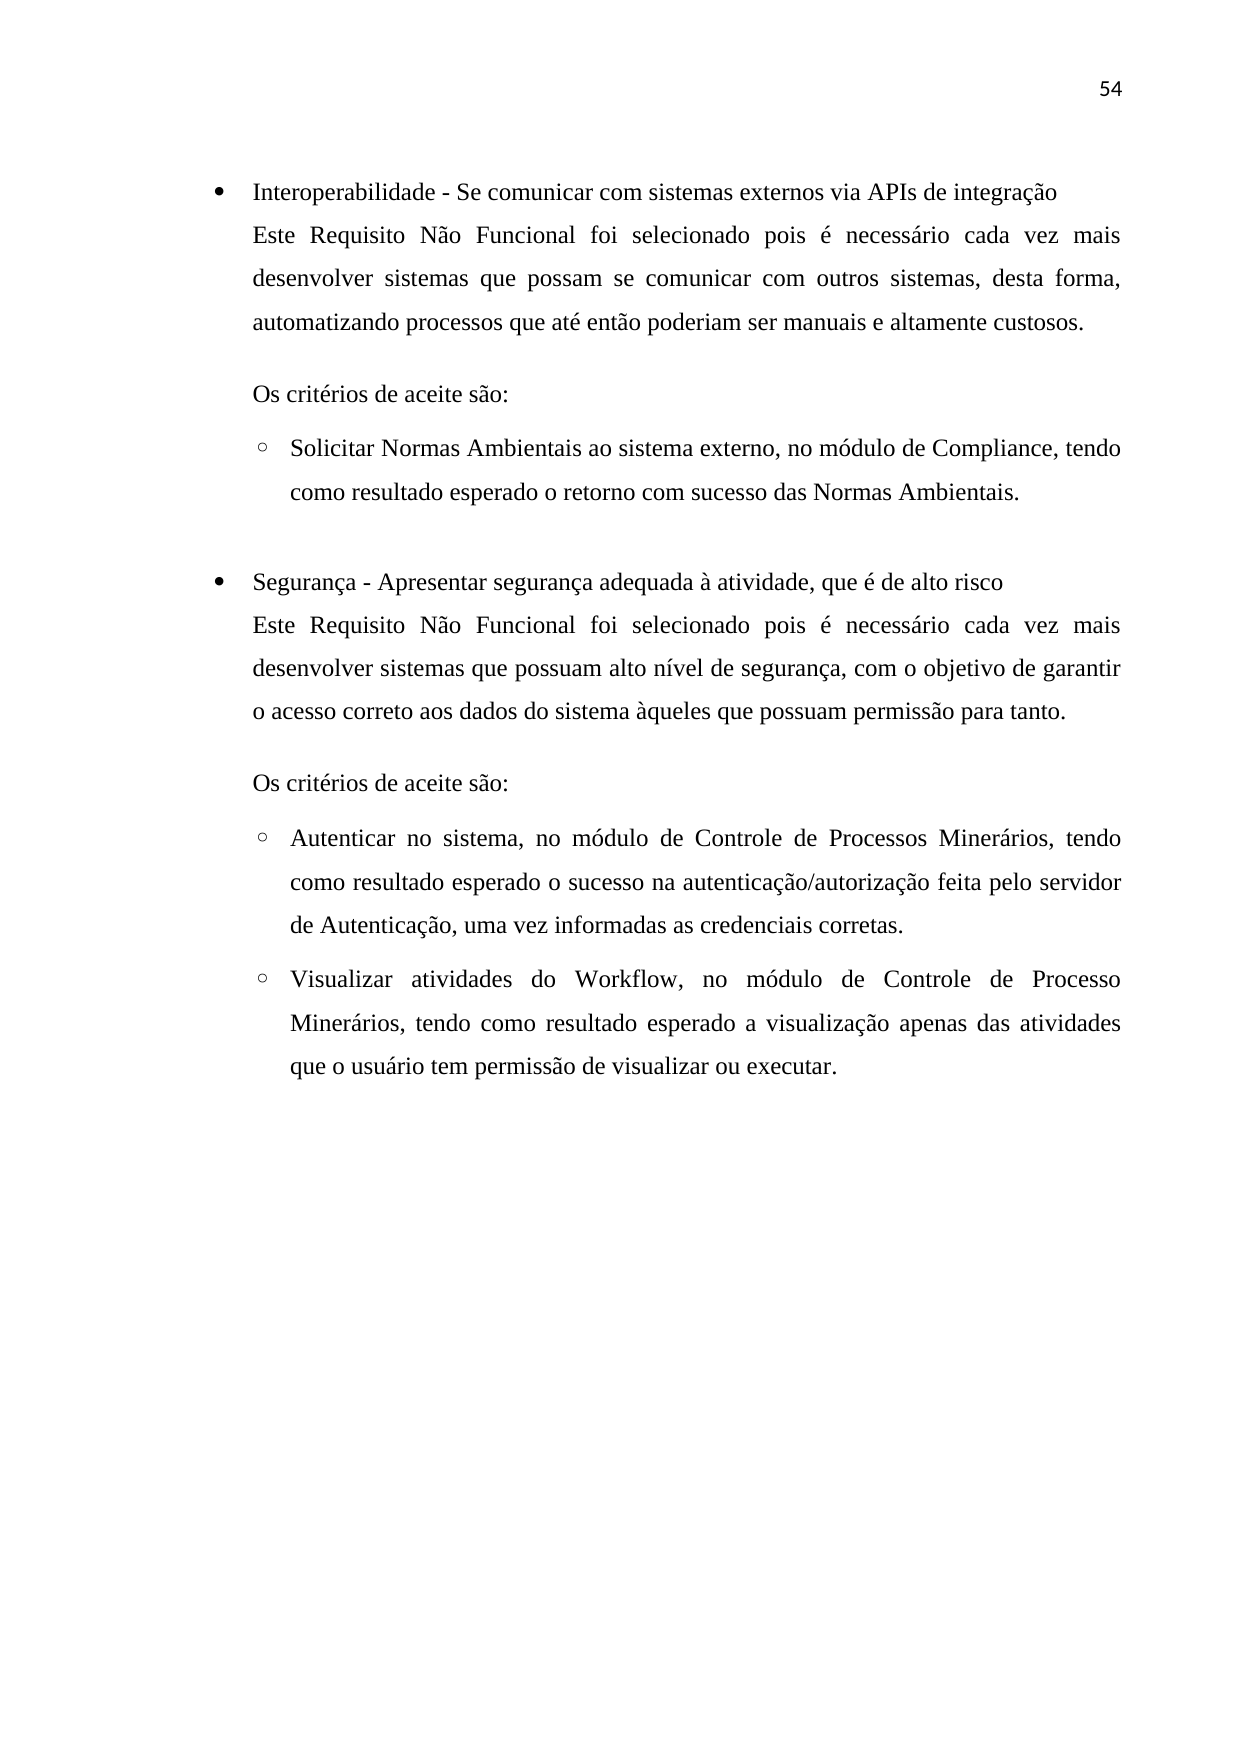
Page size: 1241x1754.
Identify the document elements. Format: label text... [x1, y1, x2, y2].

text Este Requisito Não Funcional foi selecionado pois é necessário cada vez mais desenvolver sistemas que possam se comunicar com outros sistemas, desta forma, automatizando processos que até então poderiam ser manuais e altamente custosos. [252, 220, 1122, 335]
list Visualizar atividades do Workflow, no módulo de Controle de Processo Minerários, tendo como resultado esperado a visualização apenas das atividades que o usuário tem permissão de visualizar ou executar. [252, 964, 1122, 1079]
text Os critérios de aceite são: [252, 768, 1122, 797]
list Segurança - Apresentar segurança adequada à atividade, que é de alto risco [215, 567, 1122, 596]
text Este Requisito Não Funcional foi selecionado pois é necessário cada vez mais desenvolver sistemas que possuam alto nível de segurança, com o objetivo de garantir o acesso correto aos dados do sistema àqueles que possuam permissão para tanto. [252, 610, 1122, 725]
list Interoperabilidade - Se comunicar com sistemas externos via APIs de integração [215, 177, 1122, 206]
text Os critérios de aceite são: [252, 379, 1122, 407]
list Autenticar no sistema, no módulo de Controle de Processos Minerários, tendo como resultado esperado o sucesso na autenticação/autorização feita pelo servidor de Autenticação, uma vez informadas as credenciais corretas. [252, 823, 1122, 938]
list Solicitar Normas Ambientais ao sistema externo, no módulo de Compliance, tendo como resultado esperado o retorno com sucesso das Normas Ambientais. [252, 433, 1122, 505]
